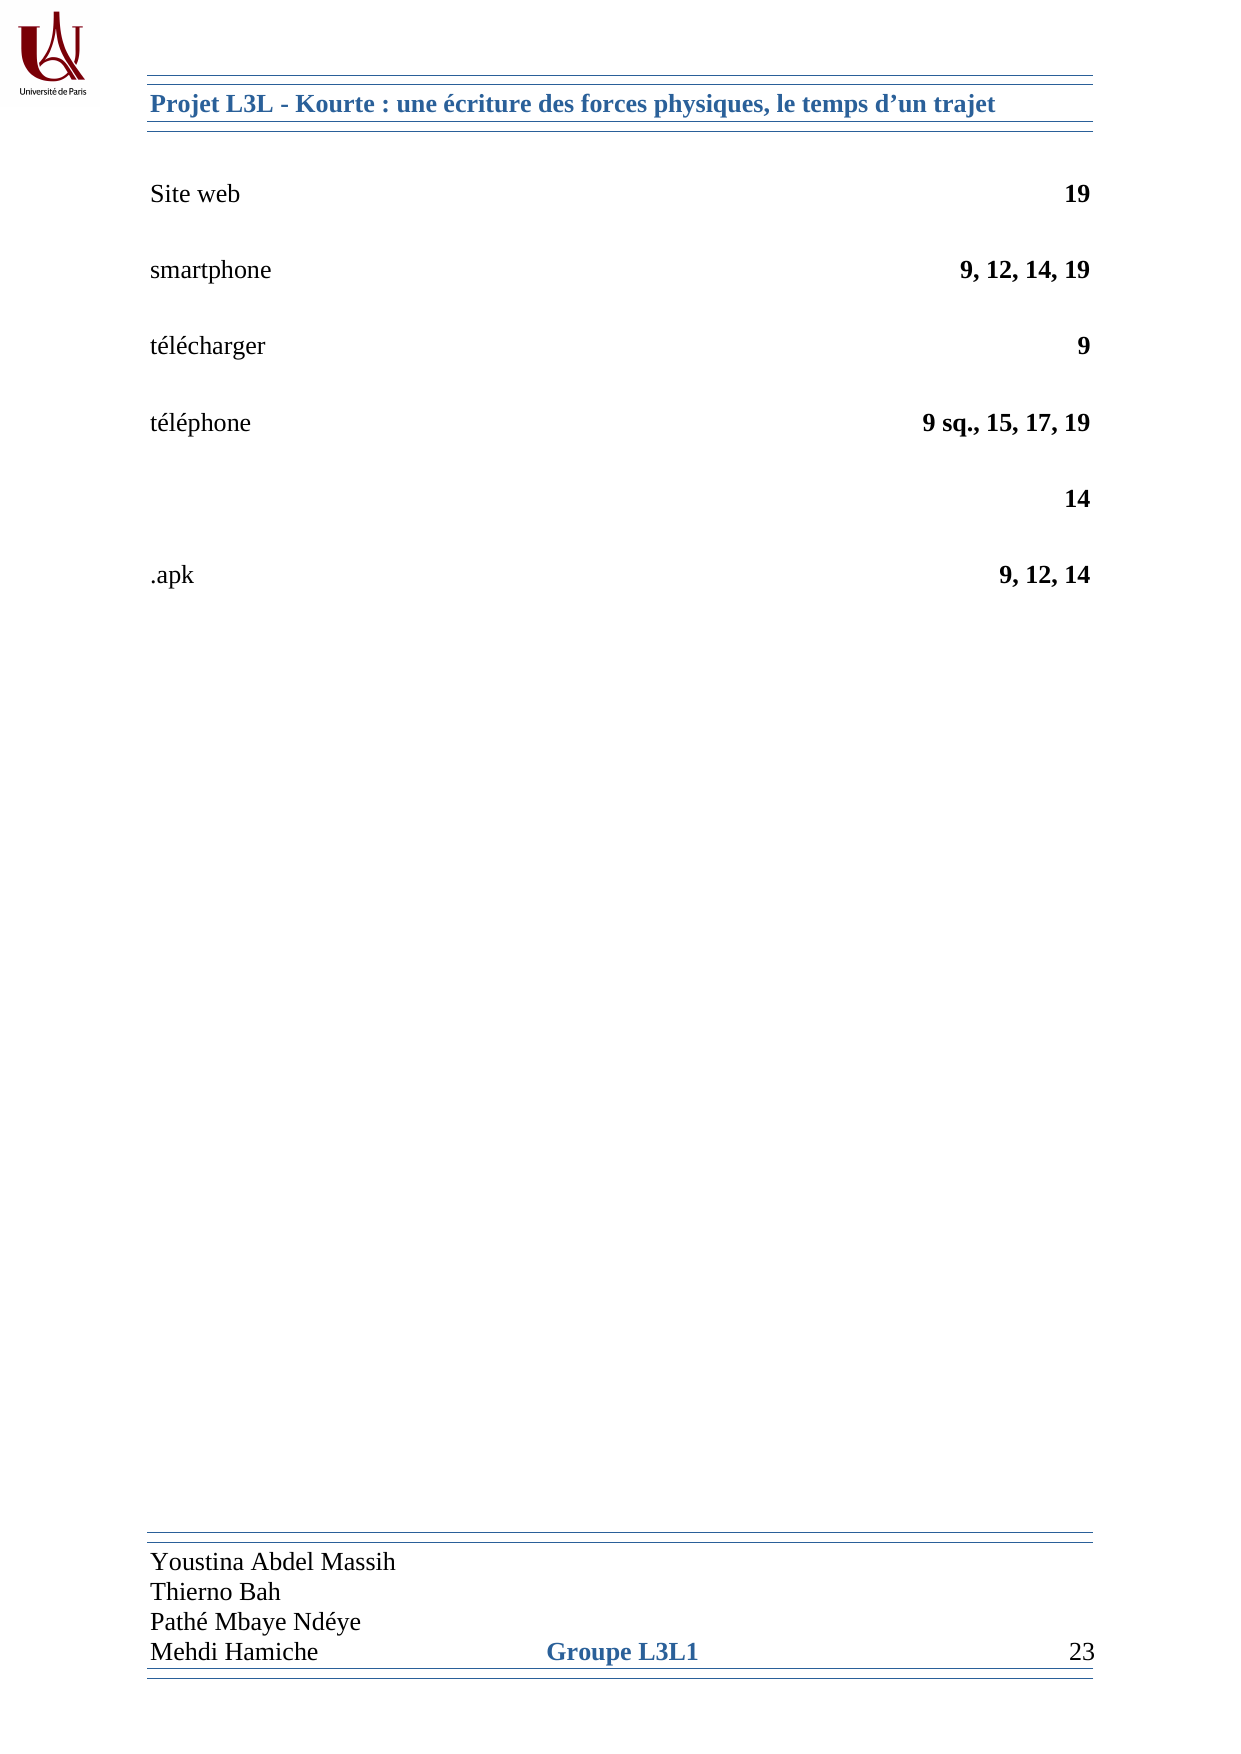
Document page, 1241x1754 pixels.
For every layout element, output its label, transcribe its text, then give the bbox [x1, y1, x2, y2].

text .apk 9, 12, 14 [150, 559, 1090, 589]
text smartphone 9, 12, 14, 19 [150, 254, 1090, 284]
text télécharger 9 [150, 330, 1090, 360]
picture [0, 0, 101, 107]
text Site web 19 [150, 178, 1090, 208]
text téléphone 9 sq., 15, 17, 19 [150, 407, 1090, 437]
text 14 [150, 483, 1090, 513]
